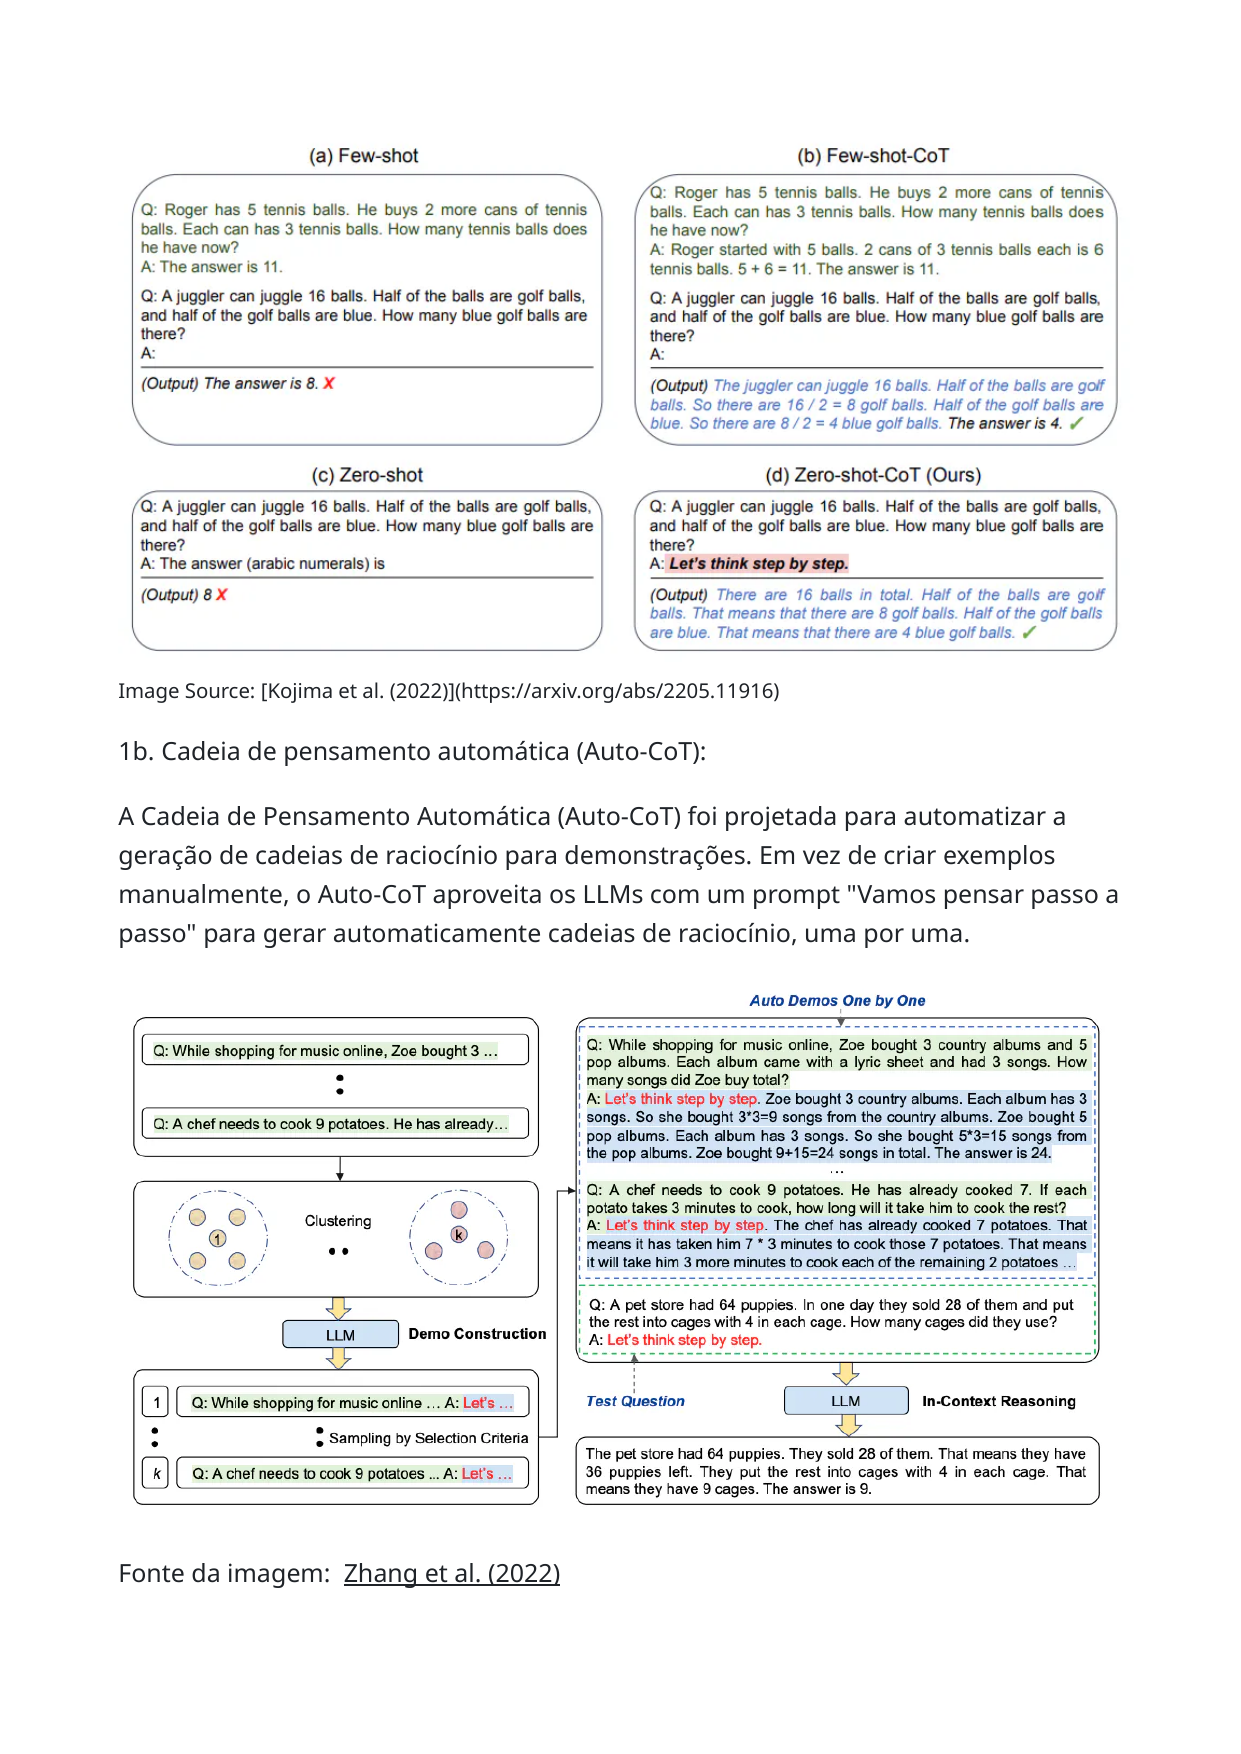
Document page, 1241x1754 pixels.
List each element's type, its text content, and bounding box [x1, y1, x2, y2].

text A Cadeia de Pensamento Automática (Auto-CoT) foi projetada para automatizar a geração de cadeias de raciocínio para demonstrações. Em vez de criar exemplos manualmente, o Auto-CoT aproveita os LLMs com um prompt "Vamos pensar passo a passo" para gerar automaticamente cadeias de raciocínio, uma por uma. [118, 798, 1122, 950]
text Image Source: [Kojima et al. (2022)](https://arxiv.org/abs/2205.11916) [118, 666, 1122, 705]
text Fonte da imagem: Zhang et al. (2022) [118, 1555, 1122, 1589]
picture [118, 979, 1120, 1526]
picture [118, 118, 1134, 666]
text 1b. Cadeia de pensamento automática (Auto-CoT): [118, 734, 1122, 768]
